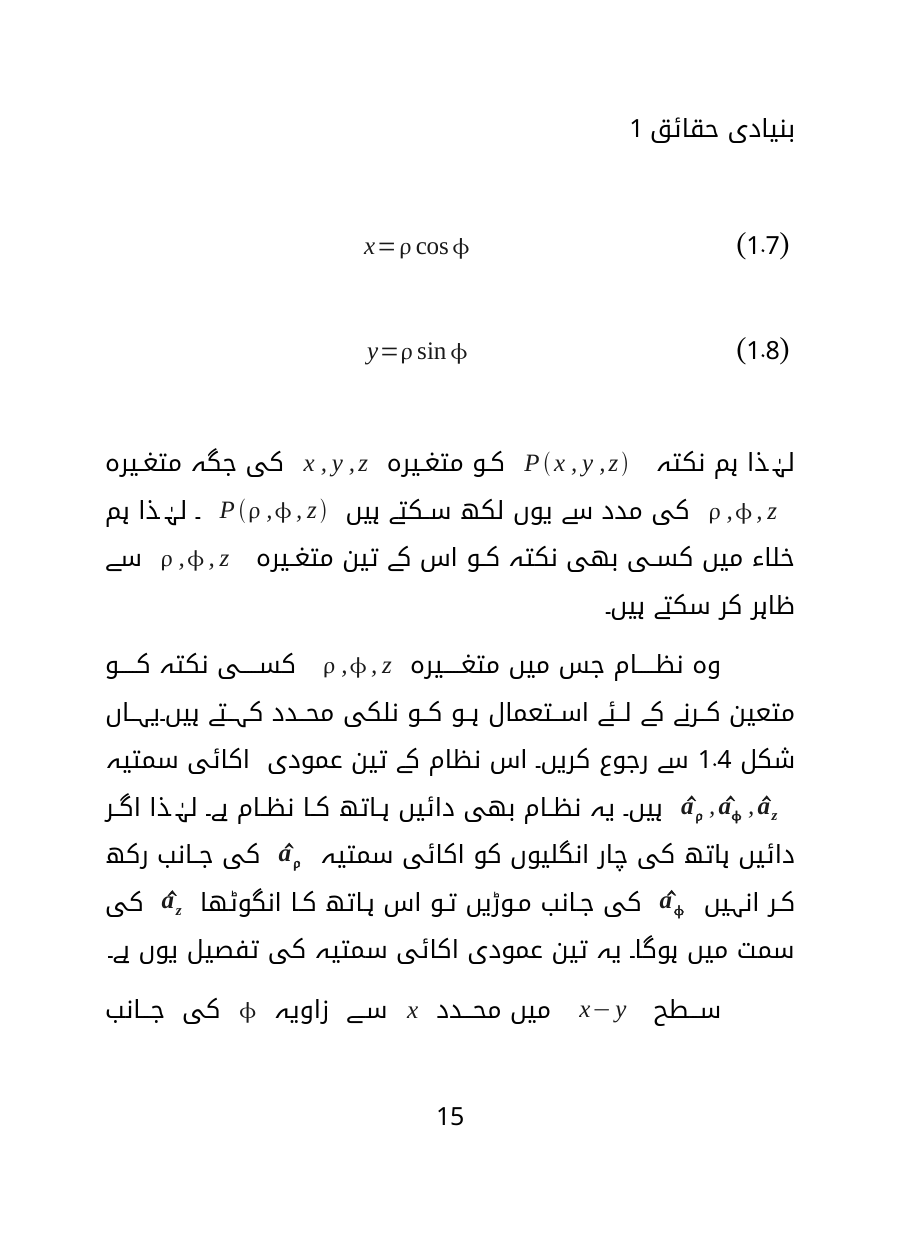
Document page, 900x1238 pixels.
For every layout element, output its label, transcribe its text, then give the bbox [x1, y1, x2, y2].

table_header [105, 322, 718, 393]
table_header (1.7) [718, 216, 795, 288]
table_header [105, 216, 718, 288]
text لہٰذا ہم نکتہ کو متغیرہکی جگہ متغیرہکی مدد سے یوں لکھ سکتے ہیں۔ لہٰذا ہم خلاء میں کسی بھی نکتہ کو اس کے تین متغیرہ سے ظاہر کر سکتے ہیں۔ [105, 440, 795, 629]
table_header (1.8) [718, 322, 795, 393]
text وہ نظام جس میں متغیرہ کسی نکتہ کو متعین کرنے کے لئے استعمال ہو کو نلکی محدد کہتے ہیں۔یہاں شکل 1.4 سے رجوع کریں۔ اس نظام کے تین عمودی اکائی سمتیہ ہیں۔ یہ نظام بھی دائیں ہاتھ کا نظام ہے۔ لہٰذا اگر دائیں ہاتھ کی چار انگلیوں کو اکائی سمتیہکی جانب رکھ کر انہیںکی جانب موڑیں تو اس ہاتھ کا انگوٹھاکی سمت میں ہوگا۔ یہ تین عمودی اکائی سمتیہ کی تفصیل یوں ہے۔ [105, 642, 795, 974]
text سطح میں محددسے زاویہکی جانب اگر اکائی سمتیہ بنائی جائے تو یہ اکائی سمتیہہو گی۔ اگر اسی سطح پر اکائی سمتیہکی عمودی سمت میں، زاویہ بڑھانے والے سمت میں، ایک اکائی سمتیہ بنائی جائے تو یہ اکائی سمتیہہو گی۔ اکائی سمتیہوہی اکائی سمتیہ ہے جو کارتیسی محدد نظام میں تھی۔ [105, 986, 795, 1033]
